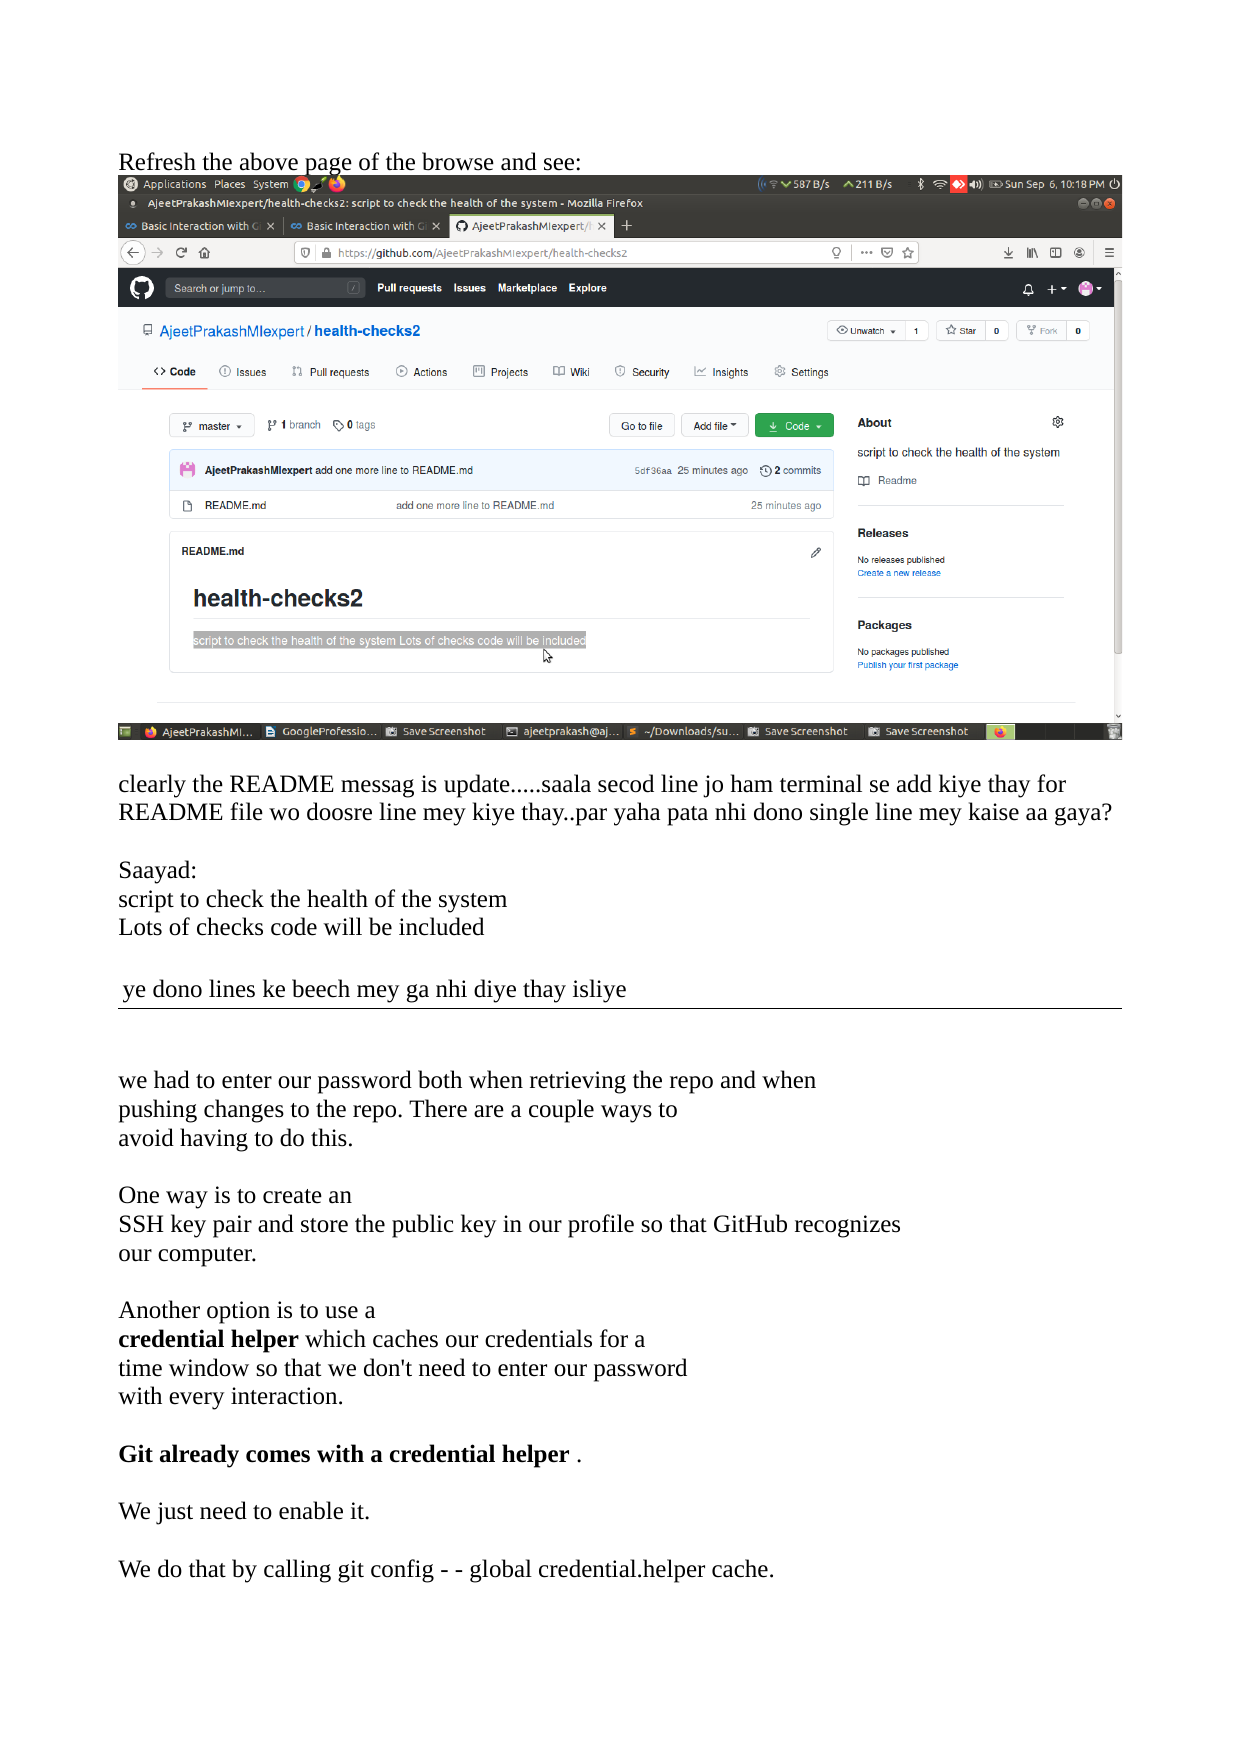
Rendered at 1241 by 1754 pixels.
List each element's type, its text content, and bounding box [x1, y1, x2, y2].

text One way is to create an [118, 1180, 1122, 1209]
text clearly the README messag is update.....saala secod line jo ham terminal se add kiye thay for README file wo doosre line mey kiye thay..par yaha pata nhi dono single line mey kaise aa gaya? [118, 769, 1122, 826]
text Git already comes with a credential helper . [118, 1439, 1122, 1468]
text We just need to enable it. [118, 1496, 1122, 1525]
text Refresh the above page of the browse and see: [118, 147, 1122, 175]
text Lots of checks code will be included [118, 912, 1122, 941]
text script to check the health of the system [118, 884, 1122, 912]
text Another option is to use a [118, 1295, 1122, 1324]
text pushing changes to the repo. There are a couple ways to [118, 1094, 1122, 1123]
text Saayad: [118, 855, 1122, 884]
text time window so that we don't need to enter our password [118, 1353, 1122, 1381]
picture [118, 175, 1123, 740]
text with every interaction. [118, 1381, 1122, 1410]
text SSH key pair and store the public key in our profile so that GitHub recognizes [118, 1209, 1122, 1238]
text avoid having to do this. [118, 1123, 1122, 1151]
text credential helper which caches our credentials for a [118, 1324, 1122, 1353]
text our computer. [118, 1238, 1122, 1266]
text We do that by calling git config - - global credential.helper cache. [118, 1554, 1122, 1583]
text we had to enter our password both when retrieving the repo and when [118, 1065, 1122, 1094]
text ye dono lines ke beech mey ga nhi diye thay isliye [118, 970, 1122, 1008]
